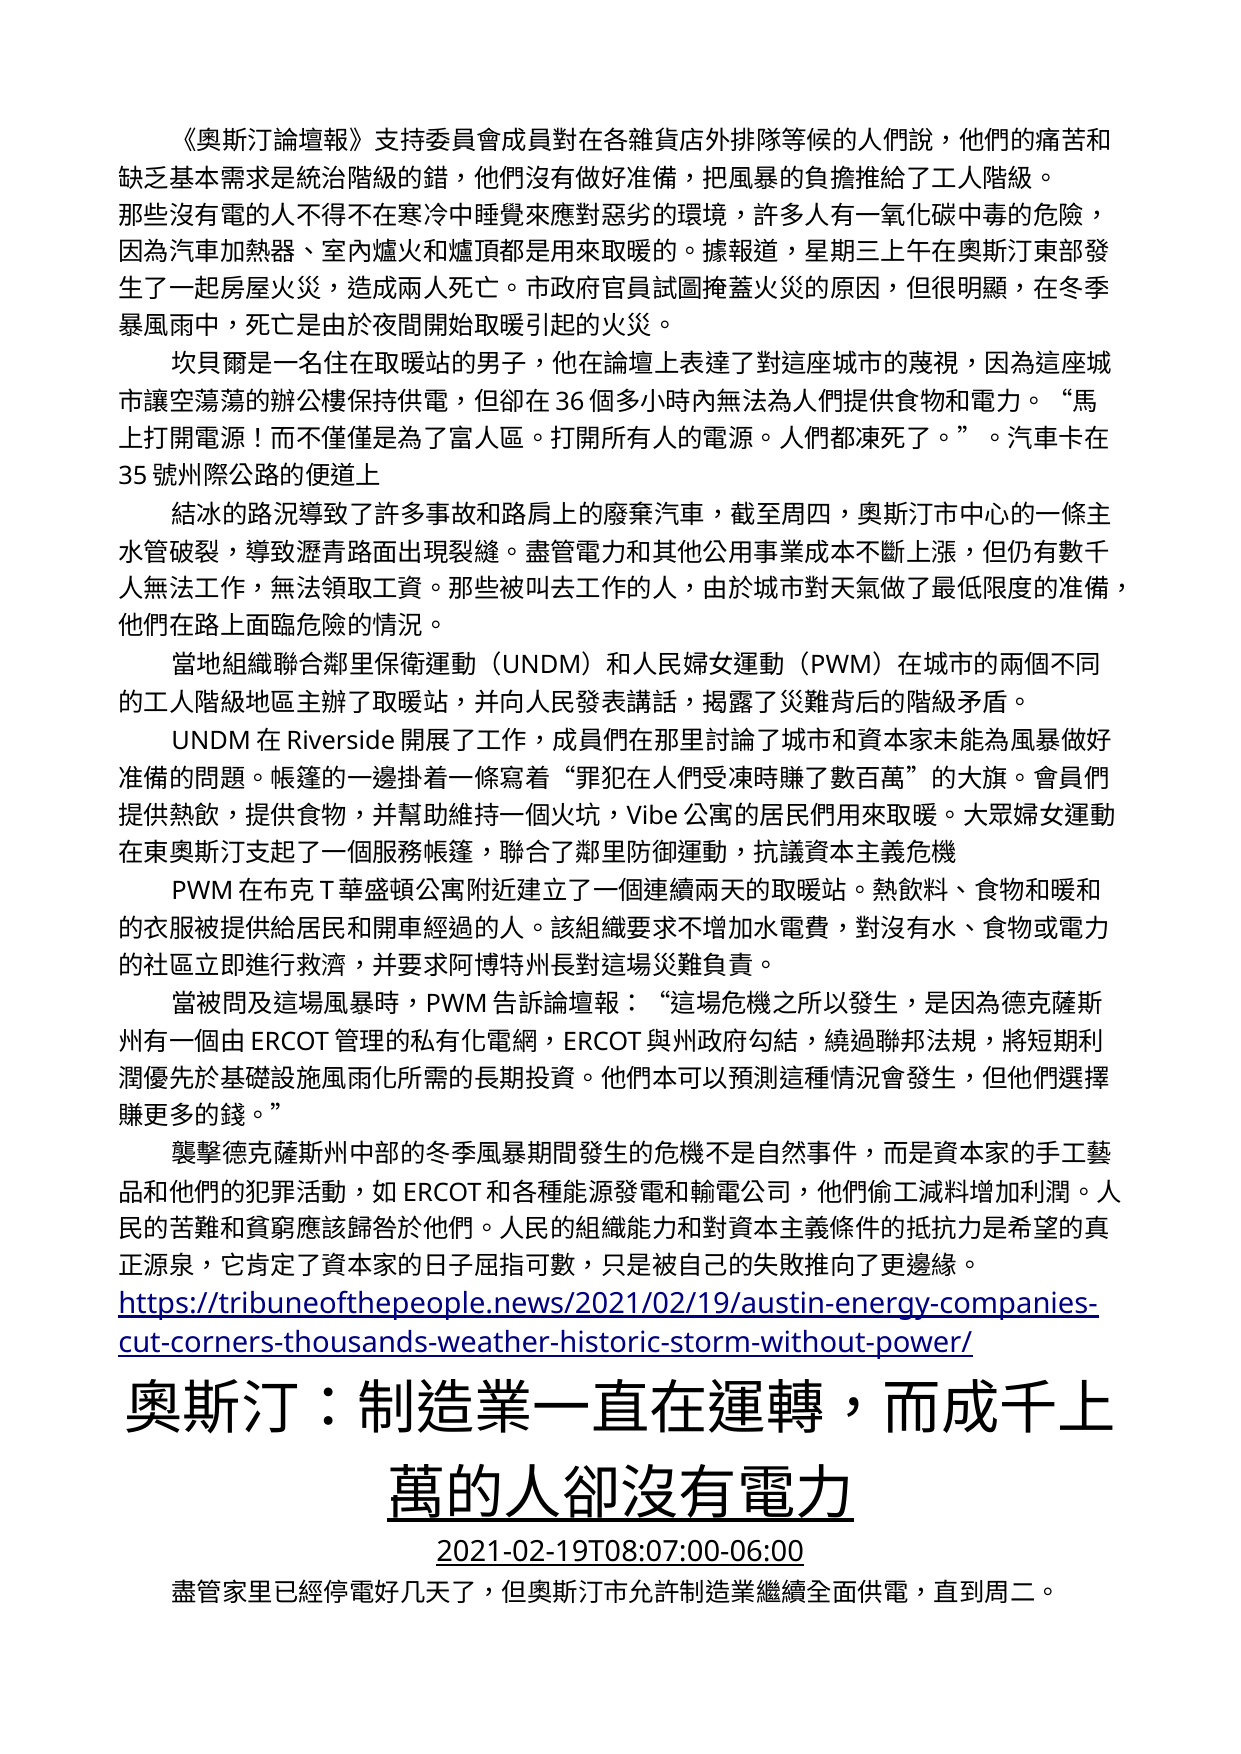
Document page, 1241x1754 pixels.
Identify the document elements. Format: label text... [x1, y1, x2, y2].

text 坎貝爾是一名住在取暖站的男子，他在論壇上表達了對這座城市的蔑視，因為這座城市讓空蕩蕩的辦公樓保持供電，但卻在36個多小時內無法為人們提供食物和電力。“馬上打開電源！而不僅僅是為了富人區。打開所有人的電源。人們都凍死了。”。汽車卡在35號州際公路的便道上 [118, 342, 1122, 492]
text 襲擊德克薩斯州中部的冬季風暴期間發生的危機不是自然事件，而是資本家的手工藝品和他們的犯罪活動，如ERCOT和各種能源發電和輸電公司，他們偷工減料增加利潤。人民的苦難和貧窮應該歸咎於他們。人民的組織能力和對資本主義條件的抵抗力是希望的真正源泉，它肯定了資本家的日子屈指可數，只是被自己的失敗推向了更邊緣。 [118, 1132, 1122, 1282]
text 盡管家里已經停電好几天了，但奧斯汀市允許制造業繼續全面供電，直到周二。 [118, 1570, 1122, 1609]
text 那些沒有電的人不得不在寒冷中睡覺來應對惡劣的環境，許多人有一氧化碳中毒的危險，因為汽車加熱器、室內爐火和爐頂都是用來取暖的。據報道，星期三上午在奧斯汀東部發生了一起房屋火災，造成兩人死亡。市政府官員試圖掩蓋火災的原因，但很明顯，在冬季暴風雨中，死亡是由於夜間開始取暖引起的火災。 [118, 194, 1122, 342]
text PWM在布克T華盛頓公寓附近建立了一個連續兩天的取暖站。熱飲料、食物和暖和的衣服被提供給居民和開車經過的人。該組織要求不增加水電費，對沒有水、食物或電力的社區立即進行救濟，并要求阿博特州長對這場災難負責。 [118, 868, 1122, 982]
text 奧斯汀：制造業一直在運轉，而成千上萬的人卻沒有電力 [118, 1361, 1122, 1530]
text 結冰的路況導致了許多事故和路肩上的廢棄汽車，截至周四，奧斯汀市中心的一條主水管破裂，導致瀝青路面出現裂縫。盡管電力和其他公用事業成本不斷上漲，但仍有數千人無法工作，無法領取工資。那些被叫去工作的人，由於城市對天氣做了最低限度的准備，他們在路上面臨危險的情況。 [118, 492, 1122, 642]
text 當地組織聯合鄰里保衛運動（UNDM）和人民婦女運動（PWM）在城市的兩個不同的工人階級地區主辦了取暖站，并向人民發表講話，揭露了災難背后的階級矛盾。 [118, 642, 1122, 718]
text https://tribuneofthepeople.news/2021/02/19/austin-energy-companies-cut-corners-thousands-weather-historic-storm-without-power/ [118, 1282, 1122, 1361]
text 《奧斯汀論壇報》支持委員會成員對在各雜貨店外排隊等候的人們說，他們的痛苦和缺乏基本需求是統治階級的錯，他們沒有做好准備，把風暴的負擔推給了工人階級。 [118, 118, 1122, 194]
text UNDM在Riverside開展了工作，成員們在那里討論了城市和資本家未能為風暴做好准備的問題。帳篷的一邊掛着一條寫着“罪犯在人們受凍時賺了數百萬”的大旗。會員們提供熱飲，提供食物，并幫助維持一個火坑，Vibe公寓的居民們用來取暖。大眾婦女運動在東奧斯汀支起了一個服務帳篷，聯合了鄰里防御運動，抗議資本主義危機 [118, 718, 1122, 868]
text 2021-02-19T08:07:00-06:00 [118, 1530, 1122, 1570]
text 當被問及這場風暴時，PWM告訴論壇報：“這場危機之所以發生，是因為德克薩斯州有一個由ERCOT管理的私有化電網，ERCOT與州政府勾結，繞過聯邦法規，將短期利潤優先於基礎設施風雨化所需的長期投資。他們本可以預測這種情況會發生，但他們選擇賺更多的錢。” [118, 982, 1122, 1132]
